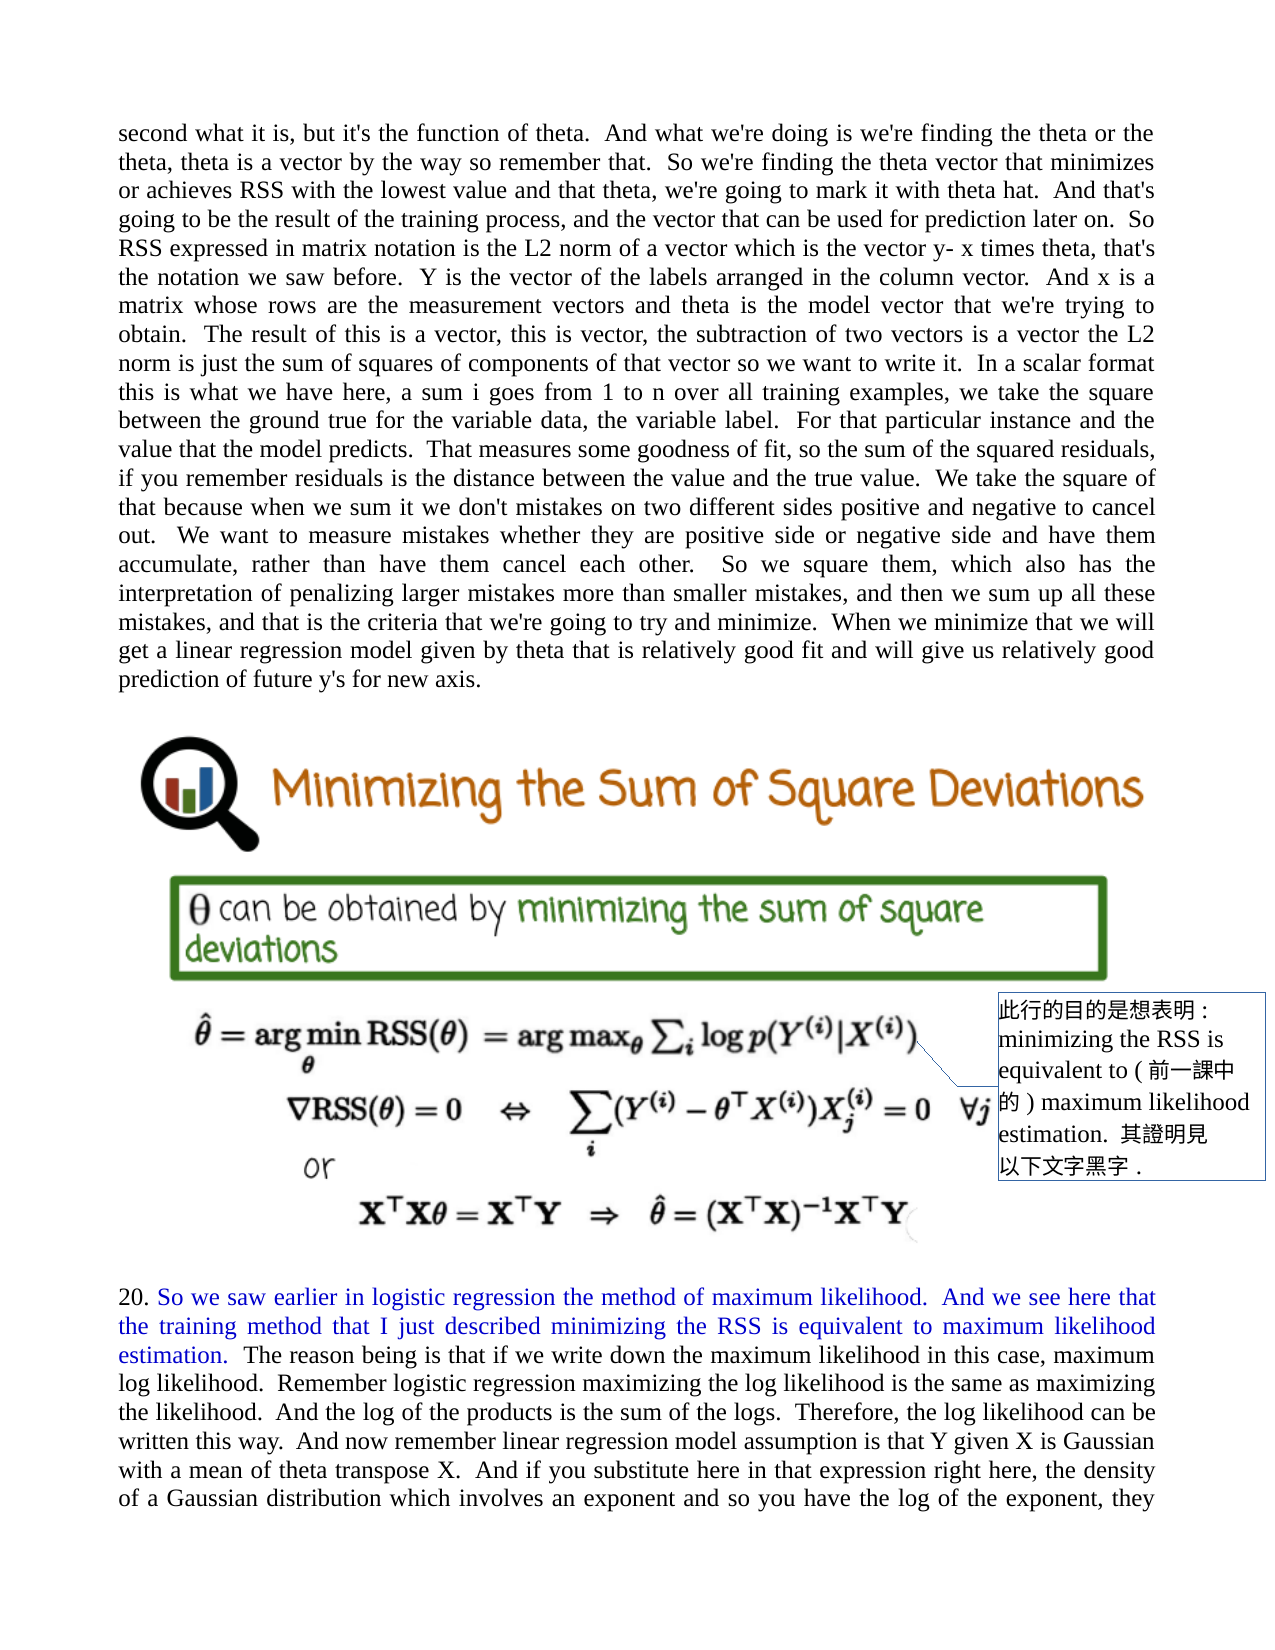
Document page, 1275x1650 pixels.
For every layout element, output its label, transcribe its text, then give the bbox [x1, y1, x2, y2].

text 20. So we saw earlier in logistic regression the method of maximum likelihood. And we see here that the training method that I just described minimizing the RSS is equivalent to maximum likelihood estimation. The reason being is that if we write down the maximum likelihood in this case, maximum log likelihood. Remember logistic regression maximizing the log likelihood is the same as maximizing the likelihood. And the log of the products is the sum of the logs. Therefore, the log likelihood can be written this way. And now remember linear regression model assumption is that Y given X is Gaussian with a mean of theta transpose X. And if you substitute here in that expression right here, the density of a Gaussian distribution which involves an exponent and so you have the log of the exponent, they [118, 1282, 1157, 1512]
picture [999, 993, 1157, 1180]
picture [118, 721, 1157, 1254]
text second what it is, but it's the function of theta. And what we're doing is we're finding the theta or the theta, theta is a vector by the way so remember that. So we're finding the theta vector that minimizes or achieves RSS with the lowest value and that theta, we're going to mark it with theta hat. And that's going to be the result of the training process, and the vector that can be used for prediction later on. So RSS expressed in matrix notation is the L2 norm of a vector which is the vector y- x times theta, that's the notation we saw before. Y is the vector of the labels arranged in the column vector. And x is a matrix whose rows are the measurement vectors and theta is the model vector that we're trying to obtain. The result of this is a vector, this is vector, the subtraction of two vectors is a vector the L2 norm is just the sum of squares of components of that vector so we want to write it. In a scalar format this is what we have here, a sum i goes from 1 to n over all training examples, we take the square between the ground true for the variable data, the variable label. For that particular instance and the value that the model predicts. That measures some goodness of fit, so the sum of the squared residuals, if you remember residuals is the distance between the value and the true value. We take the square of that because when we sum it we don't mistakes on two different sides positive and negative to cancel out. We want to measure mistakes whether they are positive side or negative side and have them accumulate, rather than have them cancel each other. So we square them, which also has the interpretation of penalizing larger mistakes more than smaller mistakes, and then we sum up all these mistakes, and that is the criteria that we're going to try and minimize. When we minimize that we will get a linear regression model given by theta that is relatively good fit and will give us relatively good prediction of future y's for new axis. [118, 118, 1157, 693]
